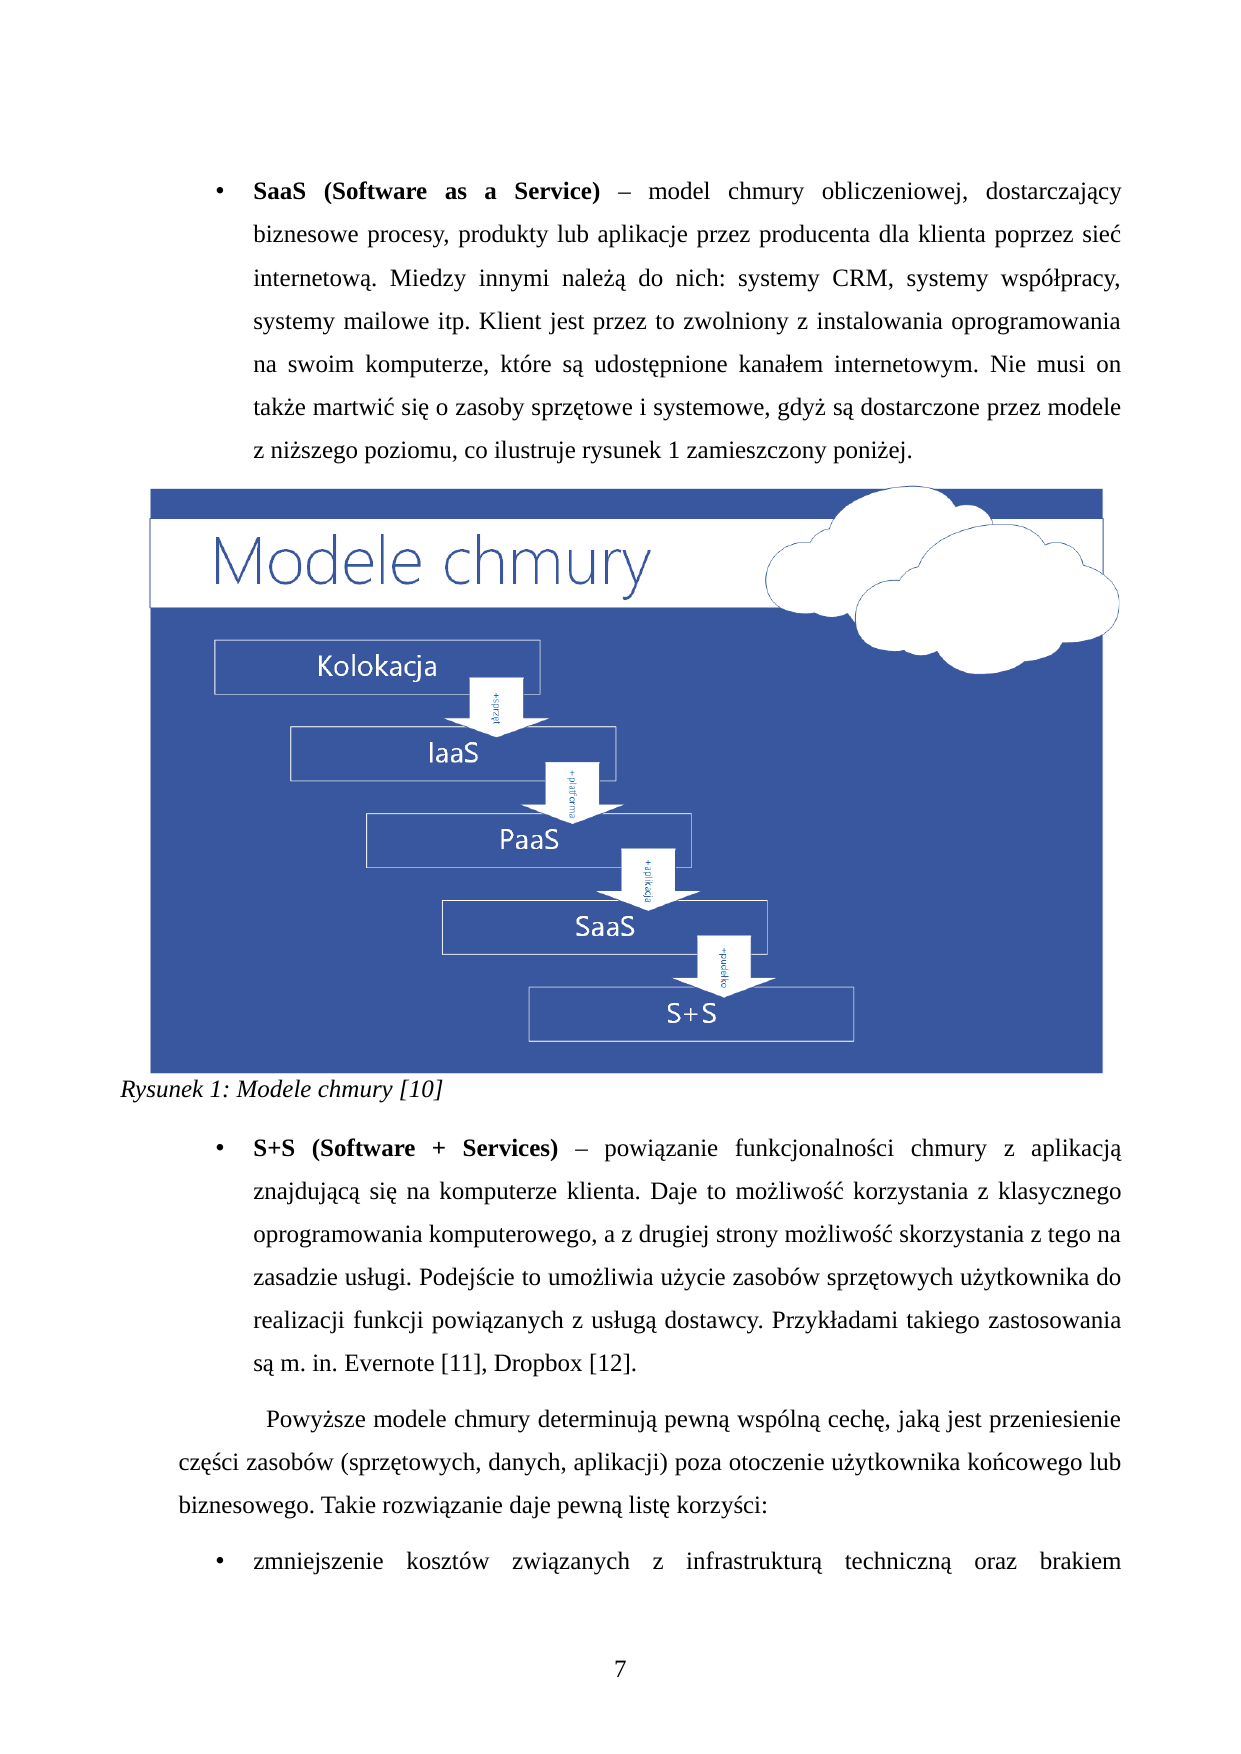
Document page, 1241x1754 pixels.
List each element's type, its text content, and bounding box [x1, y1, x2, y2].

text Powyższe modele chmury determinują pewną wspólną cechę, jaką jest przeniesienie części zasobów (sprzętowych, danych, aplikacji) poza otoczenie użytkownika końcowego lub biznesowego. Takie rozwiązanie daje pewną listę korzyści: [178, 1404, 1122, 1519]
list S+S (Software + Services) – powiązanie funkcjonalności chmury z aplikacją znajdującą się na komputerze klienta. Daje to możliwość korzystania z klasycznego oprogramowania komputerowego, a z drugiej strony możliwość skorzystania z tego na zasadzie usługi. Podejście to umożliwia użycie zasobów sprzętowych użytkownika do realizacji funkcji powiązanych z usługą dostawcy. Przykładami takiego zastosowania są m. in. Evernote [11], Dropbox [12]. [216, 491, 1122, 1377]
picture [120, 485, 1120, 1074]
list Rysunek 1: Modele chmury [10] [120, 1074, 1120, 1102]
list zmniejszenie kosztów związanych z infrastrukturą techniczną oraz brakiem [216, 1546, 1122, 1574]
list SaaS (Software as a Service) – model chmury obliczeniowej, dostarczający biznesowe procesy, produkty lub aplikacje przez producenta dla klienta poprzez sieć internetową. Miedzy innymi należą do nich: systemy CRM, systemy współpracy, systemy mailowe itp. Klient jest przez to zwolniony z instalowania oprogramowania na swoim komputerze, które są udostępnione kanałem internetowym. Nie musi on także martwić się o zasoby sprzętowe i systemowe, gdyż są dostarczone przez modele z niższego poziomu, co ilustruje rysunek 1 zamieszczony poniżej. [216, 176, 1122, 464]
